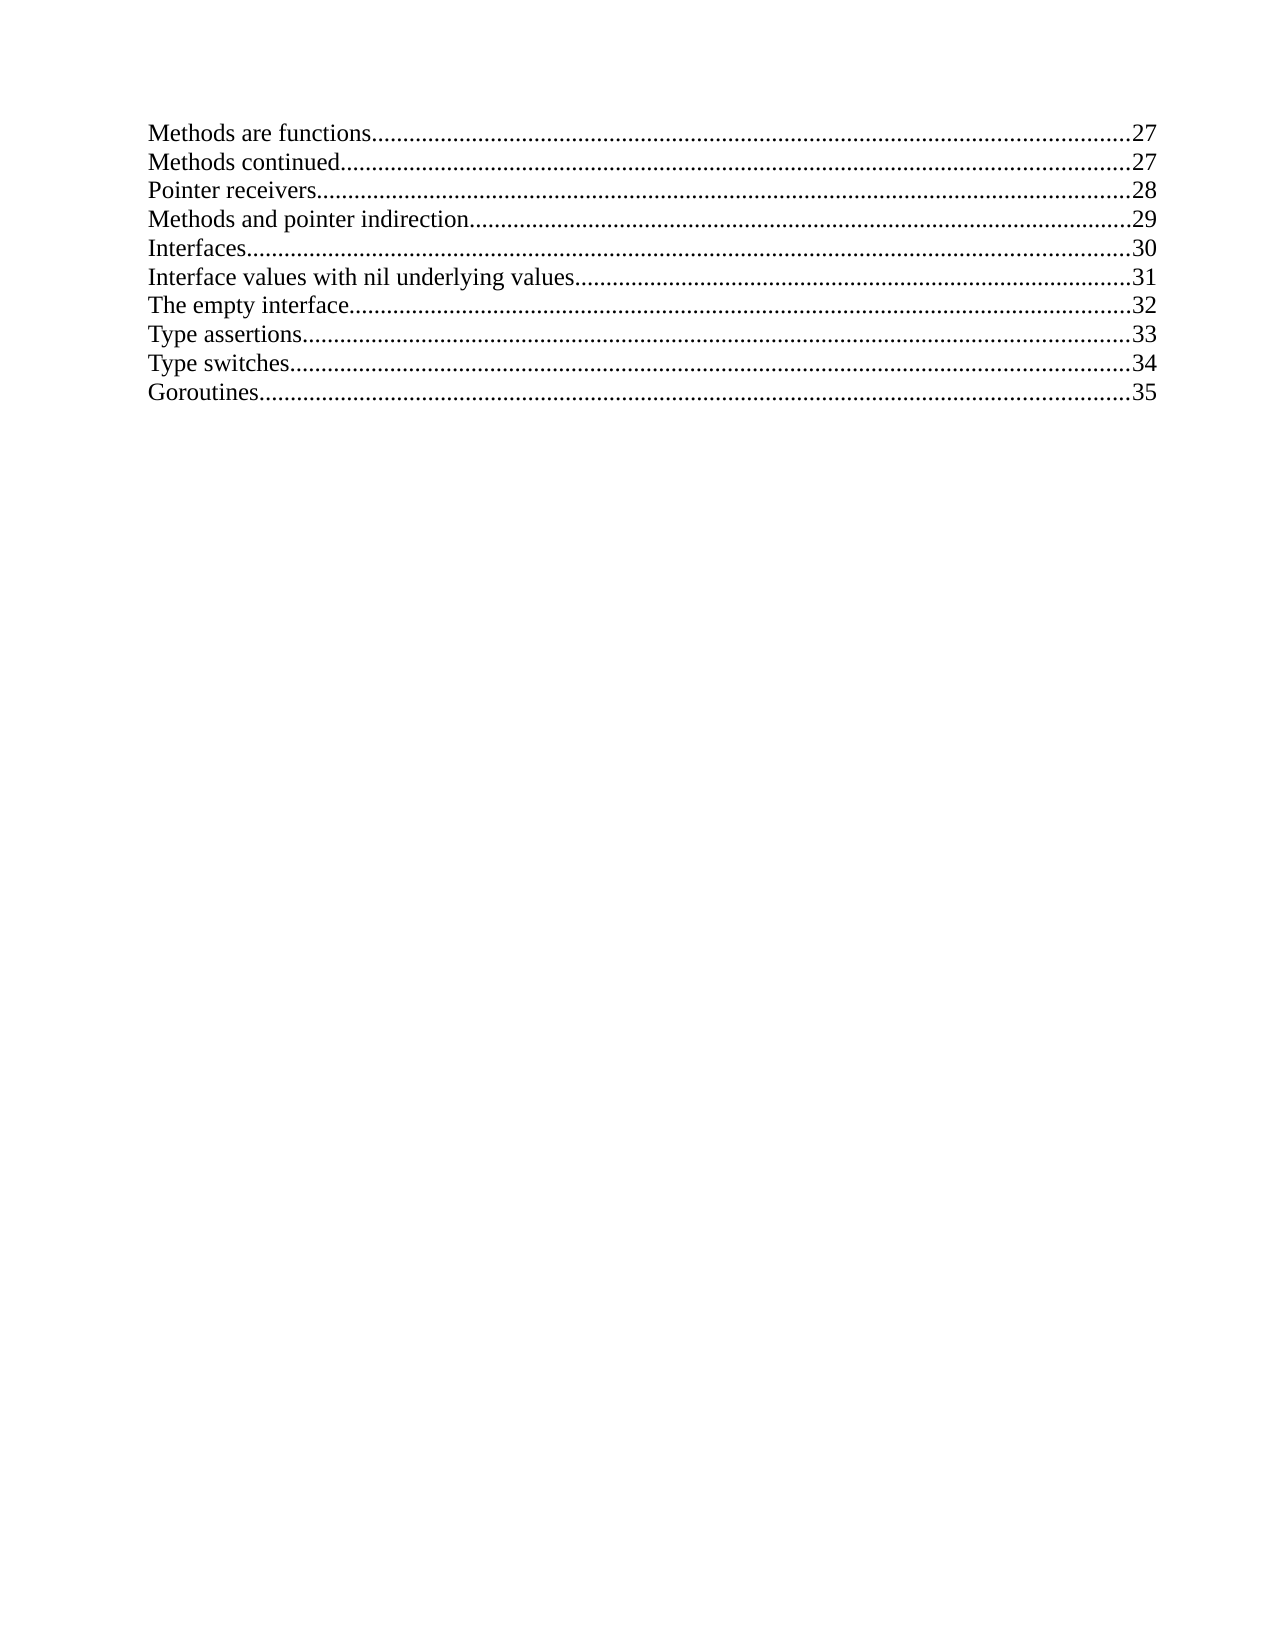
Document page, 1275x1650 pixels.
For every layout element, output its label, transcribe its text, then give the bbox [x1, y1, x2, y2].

text Methods are functions 27 [148, 118, 1157, 147]
text Goroutines 35 [148, 377, 1157, 406]
text The empty interface 32 [148, 291, 1157, 319]
text Methods and pointer indirection 29 [148, 204, 1157, 233]
text Type assertions 33 [148, 319, 1157, 348]
text Type switches 34 [148, 348, 1157, 377]
text Pointer receivers 28 [148, 176, 1157, 204]
text Interfaces 30 [148, 233, 1157, 262]
text Methods continued 27 [148, 147, 1157, 176]
text Interface values with nil underlying values 31 [148, 262, 1157, 291]
